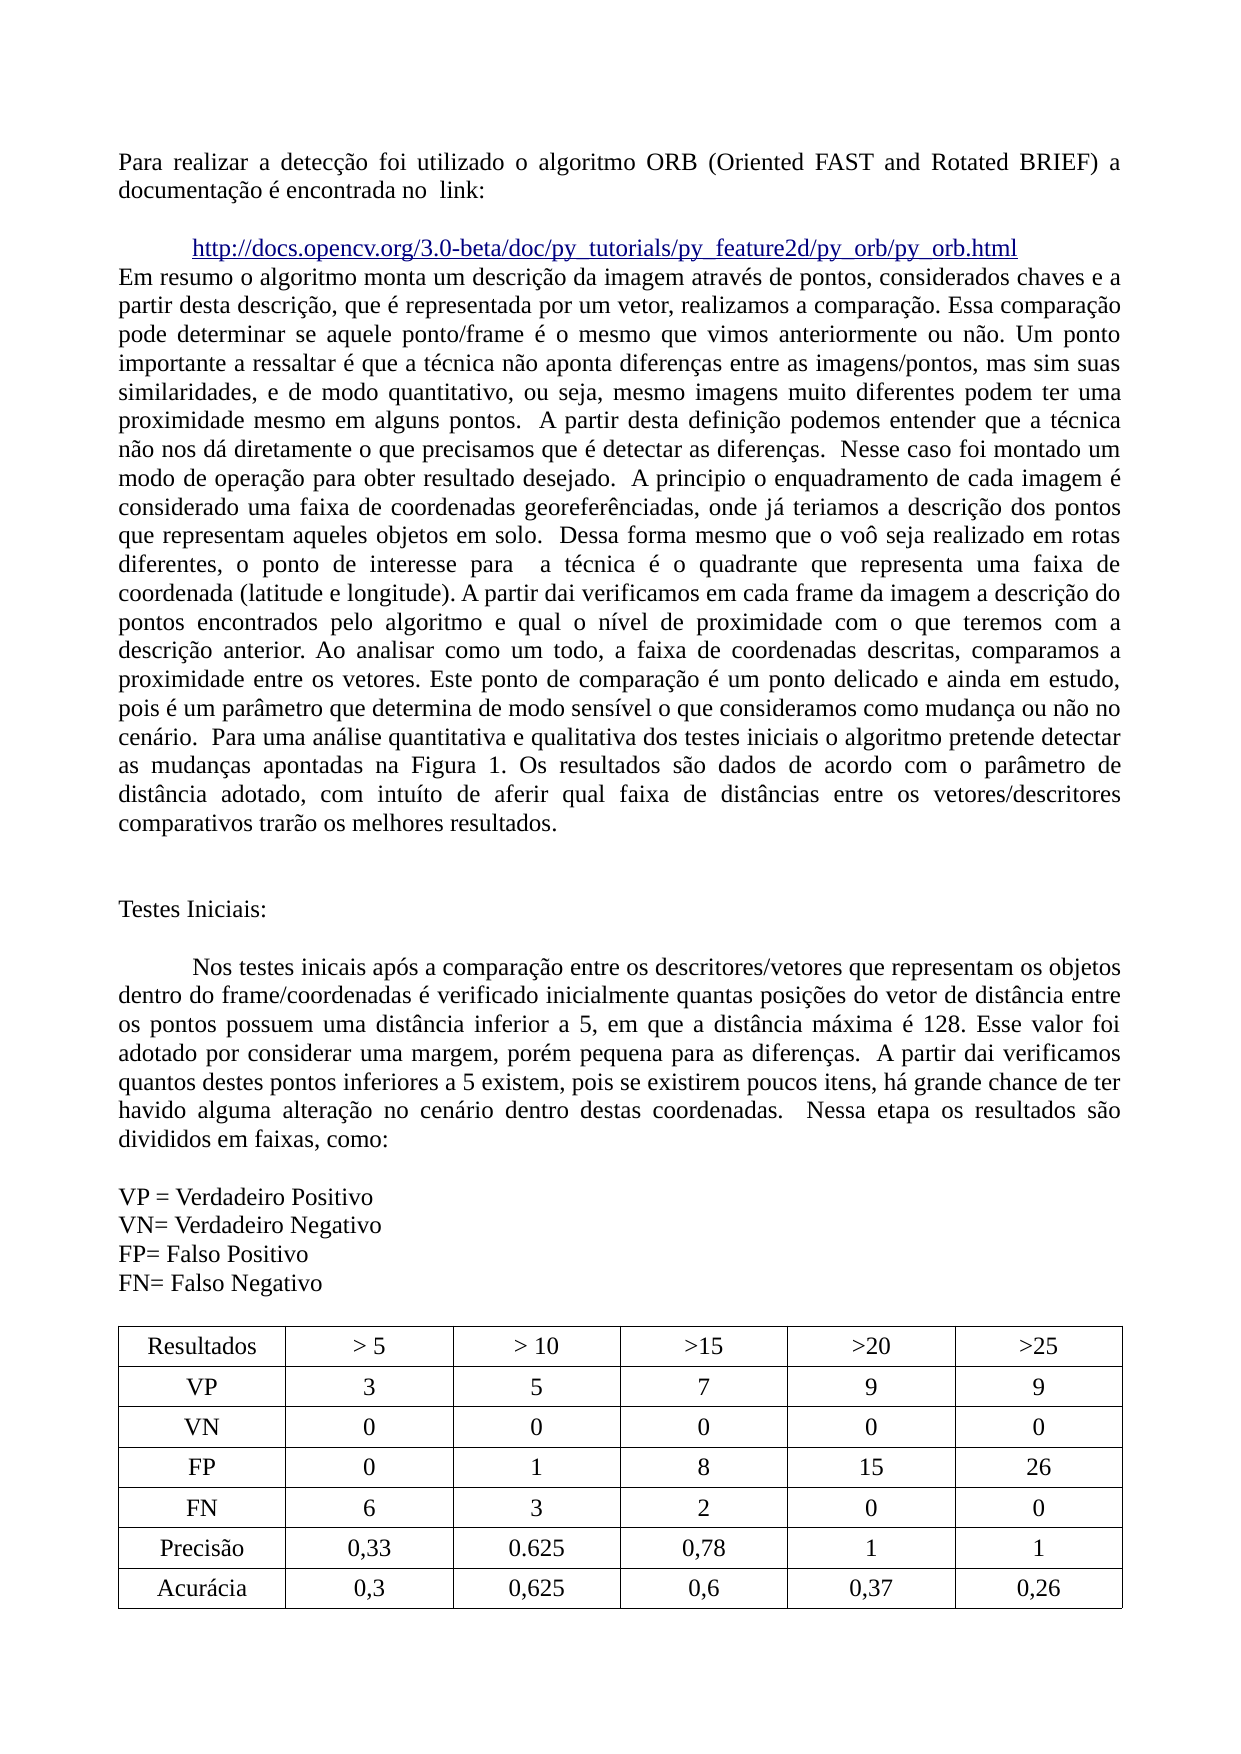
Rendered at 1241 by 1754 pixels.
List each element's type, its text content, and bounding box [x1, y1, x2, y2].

table_cell 1 [788, 1528, 955, 1567]
table_cell 15 [788, 1448, 955, 1487]
table_header >20 [788, 1327, 955, 1366]
table_cell 7 [621, 1367, 787, 1406]
table_cell 0 [956, 1488, 1122, 1527]
text Em resumo o algoritmo monta um descrição da imagem através de pontos, considerados chaves e a partir desta descrição, que é representada por um vetor, realizamos a comparação. Essa comparação pode determinar se aquele ponto/frame é o mesmo que vimos anteriormente ou não. Um ponto importante a ressaltar é que a técnica não aponta diferenças entre as imagens/pontos, mas sim suas similaridades, e de modo quantitativo, ou seja, mesmo imagens muito diferentes podem ter uma proximidade mesmo em alguns pontos. A partir desta definição podemos entender que a técnica não nos dá diretamente o que precisamos que é detectar as diferenças. Nesse caso foi montado um modo de operação para obter resultado desejado. A principio o enquadramento de cada imagem é considerado uma faixa de coordenadas georeferênciadas, onde já teriamos a descrição dos pontos que representam aqueles objetos em solo. Dessa forma mesmo que o voô seja realizado em rotas diferentes, o ponto de interesse para a técnica é o quadrante que representa uma faixa de coordenada (latitude e longitude). A partir dai verificamos em cada frame da imagem a descrição do pontos encontrados pelo algoritmo e qual o nível de proximidade com o que teremos com a descrição anterior. Ao analisar como um todo, a faixa de coordenadas descritas, comparamos a proximidade entre os vetores. Este ponto de comparação é um ponto delicado e ainda em estudo, pois é um parâmetro que determina de modo sensível o que consideramos como mudança ou não no cenário. Para uma análise quantitativa e qualitativa dos testes iniciais o algoritmo pretende detectar as mudanças apontadas na Figura 1. Os resultados são dados de acordo com o parâmetro de distância adotado, com intuíto de aferir qual faixa de distâncias entre os vetores/descritores comparativos trarão os melhores resultados. [118, 262, 1122, 837]
table_cell VP [119, 1367, 285, 1406]
table_cell 0,78 [621, 1528, 787, 1567]
table_cell Acurácia [119, 1569, 285, 1608]
table_cell 0 [788, 1407, 955, 1447]
table_cell 0 [286, 1407, 453, 1447]
table_cell 0,625 [454, 1569, 620, 1608]
table_cell 0,37 [788, 1569, 955, 1608]
table_cell Precisão [119, 1528, 285, 1567]
table_cell FN [119, 1488, 285, 1527]
table_cell 3 [454, 1488, 620, 1527]
table_header Resultados [119, 1327, 285, 1366]
table_cell 0,26 [956, 1569, 1122, 1608]
text FN= Falso Negativo [118, 1268, 1122, 1297]
table_cell 0 [286, 1448, 453, 1487]
table_cell 0 [621, 1407, 787, 1447]
text Testes Iniciais: [118, 894, 1122, 923]
table_cell 0,33 [286, 1528, 453, 1567]
table_cell 0.625 [454, 1528, 620, 1567]
text FP= Falso Positivo [118, 1239, 1122, 1268]
table_cell 1 [956, 1528, 1122, 1567]
table_cell 0,3 [286, 1569, 453, 1608]
text http://docs.opencv.org/3.0-beta/doc/py_tutorials/py_feature2d/py_orb/py_orb.html [118, 233, 1122, 262]
text Nos testes inicais após a comparação entre os descritores/vetores que representam os objetos dentro do frame/coordenadas é verificado inicialmente quantas posições do vetor de distância entre os pontos possuem uma distância inferior a 5, em que a distância máxima é 128. Esse valor foi adotado por considerar uma margem, porém pequena para as diferenças. A partir dai verificamos quantos destes pontos inferiores a 5 existem, pois se existirem poucos itens, há grande chance de ter havido alguma alteração no cenário dentro destas coordenadas. Nessa etapa os resultados são divididos em faixas, como: [118, 952, 1122, 1153]
table_cell 1 [454, 1448, 620, 1487]
table_header > 5 [286, 1327, 453, 1366]
text VN= Verdadeiro Negativo [118, 1211, 1122, 1239]
table_cell 0 [454, 1407, 620, 1447]
table_cell 6 [286, 1488, 453, 1527]
table_cell 26 [956, 1448, 1122, 1487]
table_cell FP [119, 1448, 285, 1487]
table_cell 9 [788, 1367, 955, 1406]
table_cell 9 [956, 1367, 1122, 1406]
table_cell VN [119, 1407, 285, 1447]
table_header >15 [621, 1327, 787, 1366]
table_cell 2 [621, 1488, 787, 1527]
text Para realizar a detecção foi utilizado o algoritmo ORB (Oriented FAST and Rotated BRIEF) a documentação é encontrada no link: [118, 147, 1122, 204]
table_cell 0,6 [621, 1569, 787, 1608]
table_header >25 [956, 1327, 1122, 1366]
table_header > 10 [454, 1327, 620, 1366]
text VP = Verdadeiro Positivo [118, 1182, 1122, 1211]
table_cell 0 [788, 1488, 955, 1527]
table_cell 0 [956, 1407, 1122, 1447]
table_cell 5 [454, 1367, 620, 1406]
table_cell 3 [286, 1367, 453, 1406]
table_cell 8 [621, 1448, 787, 1487]
